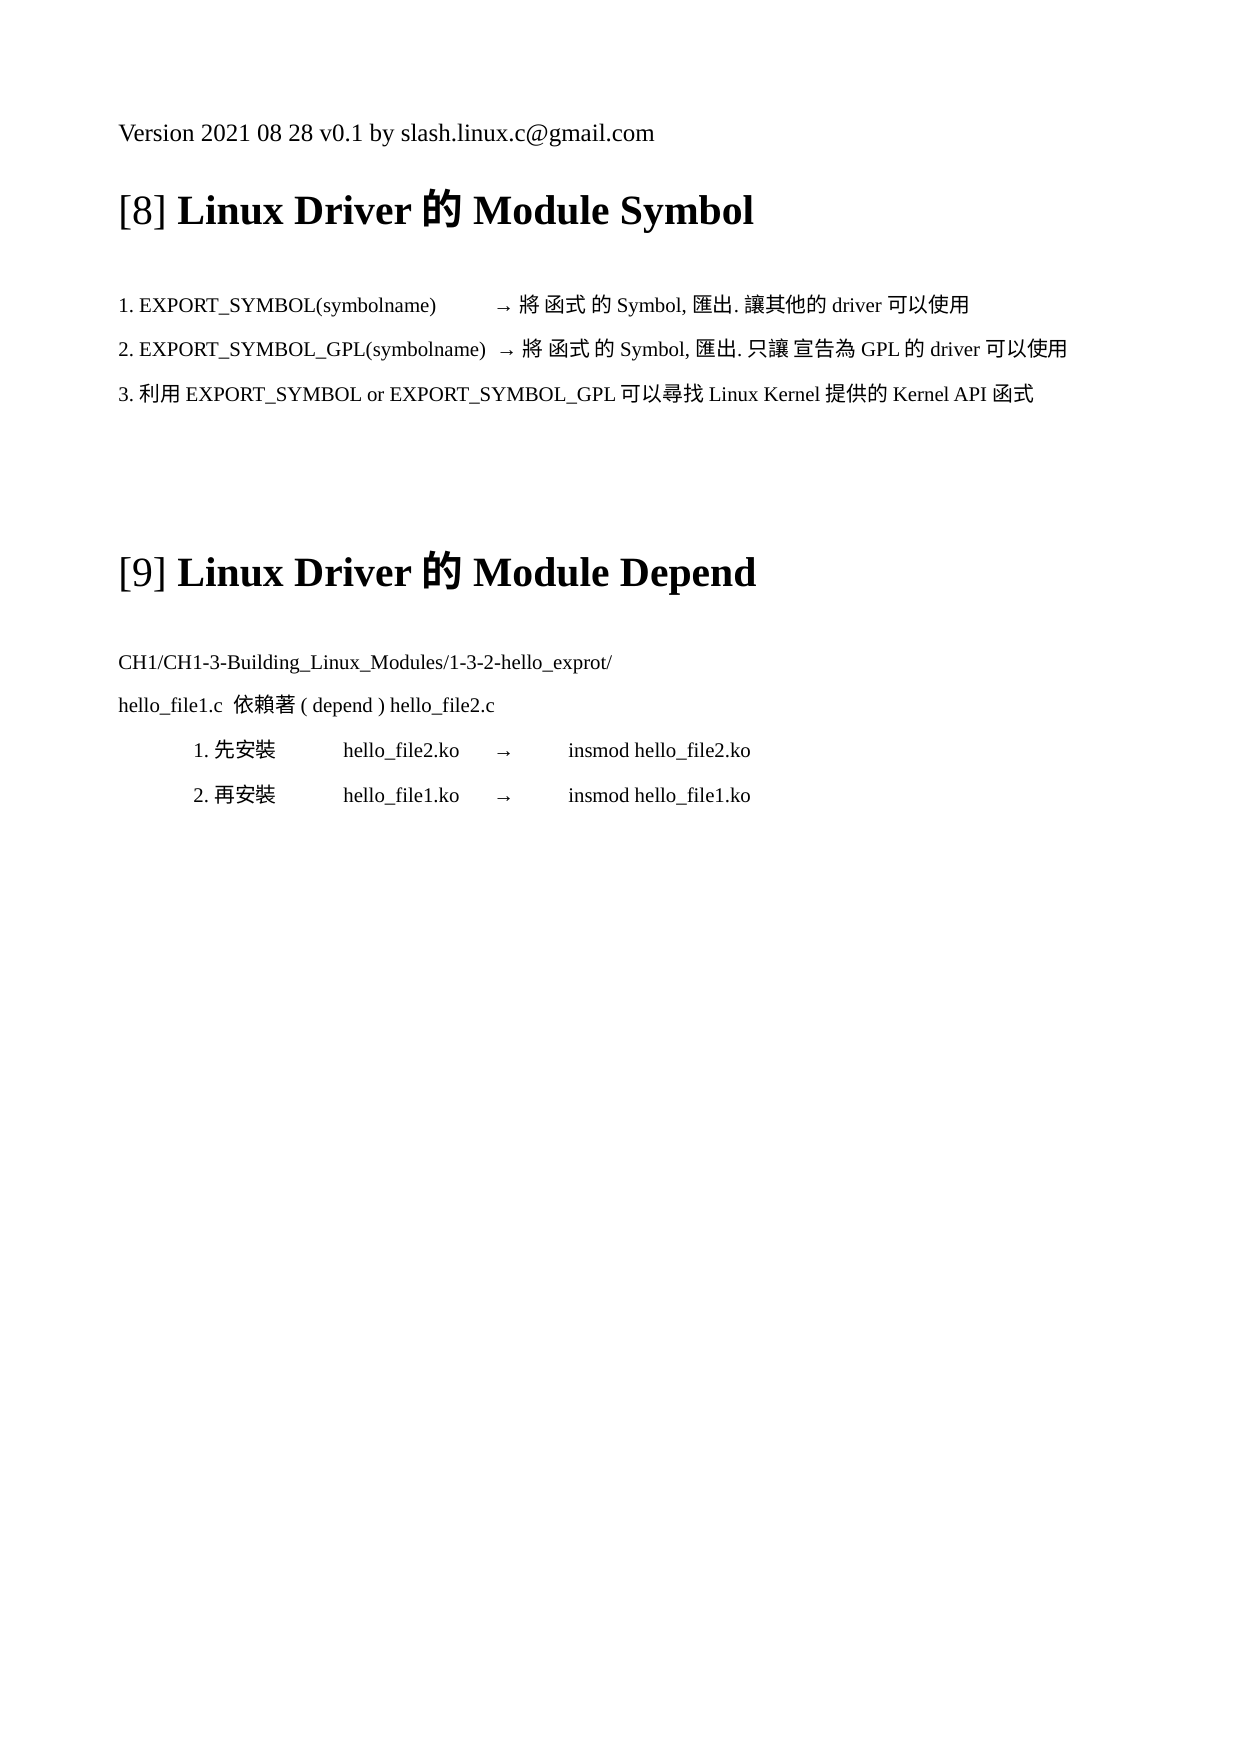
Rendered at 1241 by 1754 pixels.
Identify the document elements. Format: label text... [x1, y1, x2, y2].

text CH1/CH1-3-Building_Linux_Modules/1-3-2-hello_exprot/ [118, 649, 1122, 674]
text 2. EXPORT_SYMBOL_GPL(symbolname) → 將 函式 的 Symbol, 匯出. 只讓 宣告為 GPL 的 driver 可以使用 [118, 333, 1122, 363]
text 1. 先安裝 hello_file2.ko → insmod hello_file2.ko [118, 733, 1122, 763]
subtitle [9] Linux Driver 的 Module Depend [118, 538, 1122, 598]
text hello_file1.c 依賴著 ( depend ) hello_file2.c [118, 688, 1122, 718]
text 2. 再安裝 hello_file1.ko → insmod hello_file1.ko [118, 778, 1122, 808]
text 3. 利用 EXPORT_SYMBOL or EXPORT_SYMBOL_GPL 可以尋找 Linux Kernel 提供的 Kernel API 函式 [118, 377, 1122, 408]
text 1. EXPORT_SYMBOL(symbolname) → 將 函式 的 Symbol, 匯出. 讓其他的 driver 可以使用 [118, 288, 1122, 318]
subtitle [8] Linux Driver 的 Module Symbol [118, 176, 1122, 237]
